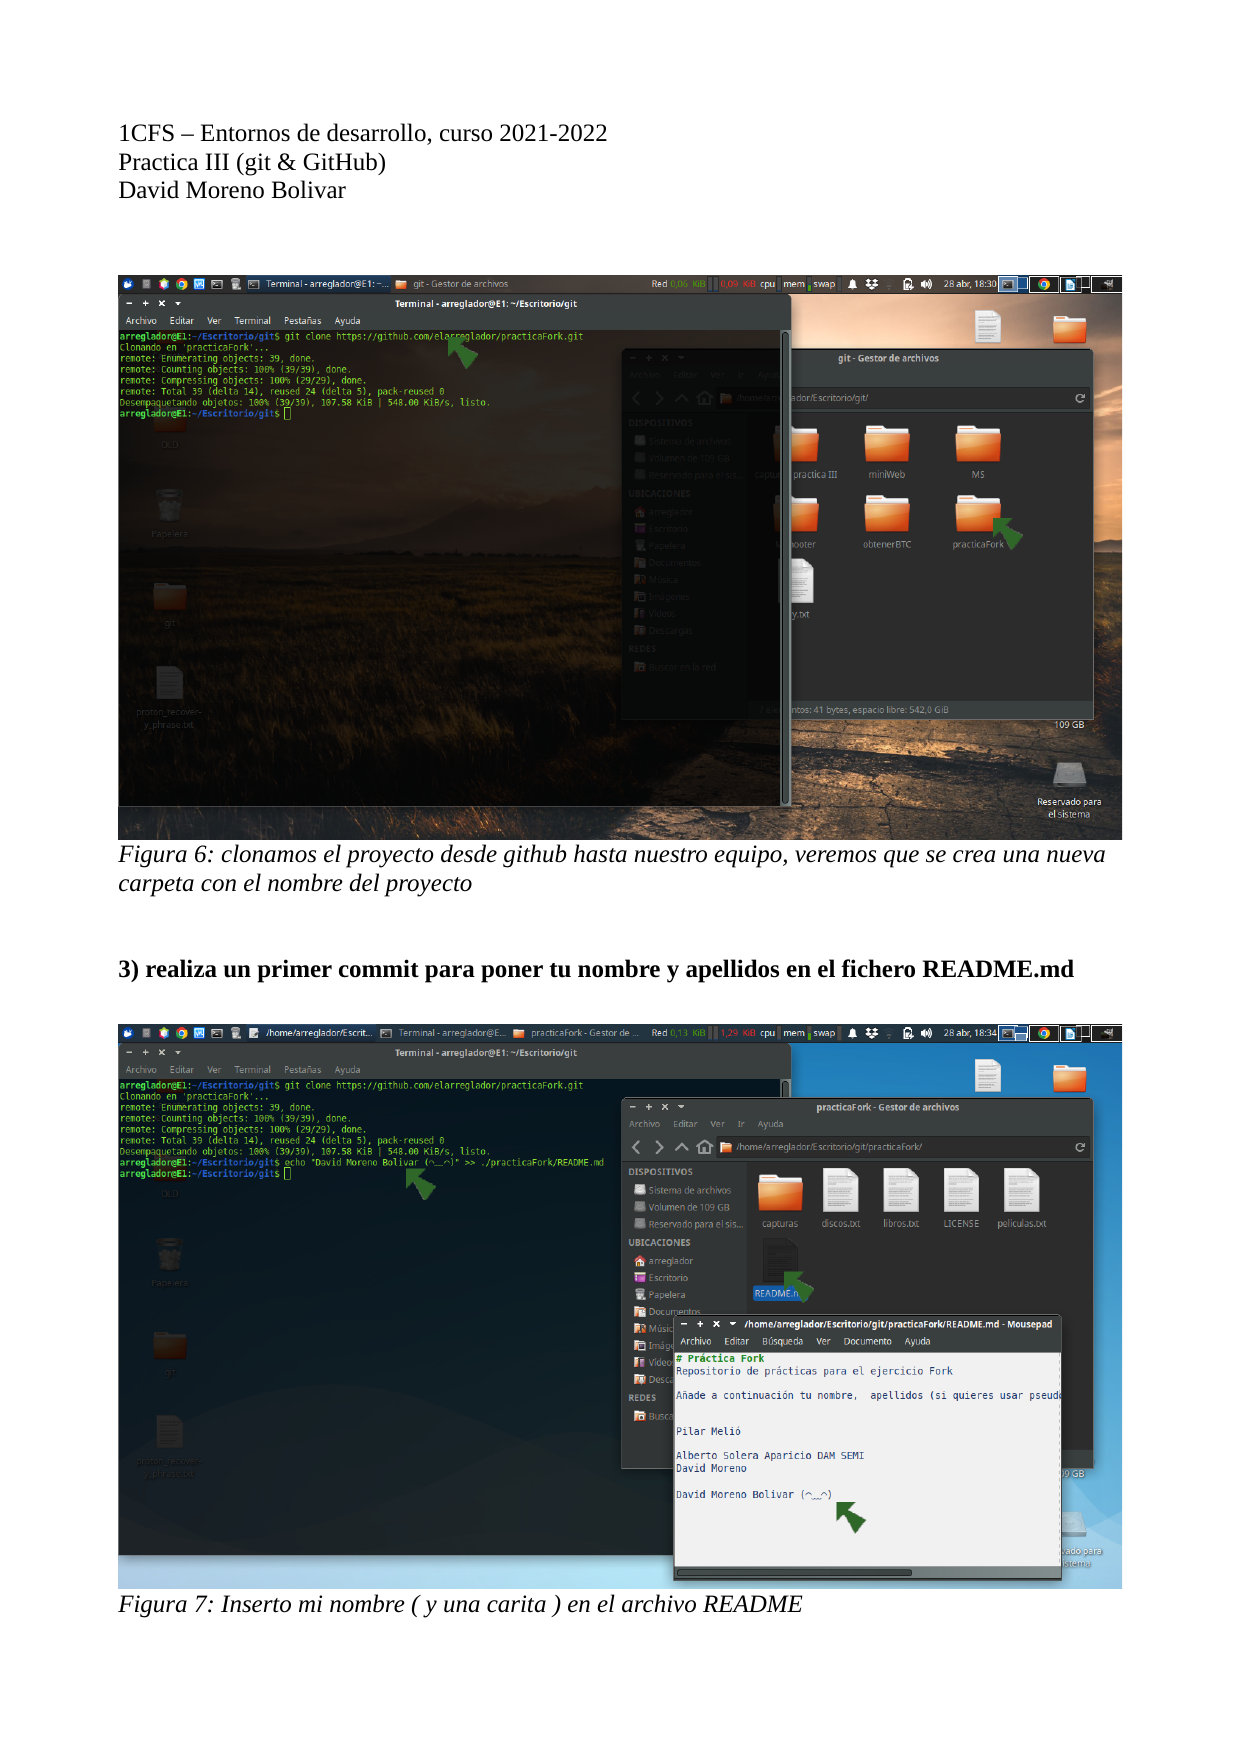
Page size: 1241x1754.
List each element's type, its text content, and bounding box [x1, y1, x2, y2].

text Figura 7: Inserto mi nombre ( y una carita ) en el archivo README [118, 1589, 1122, 1618]
text Figura 6: clonamos el proyecto desde github hasta nuestro equipo, veremos que se crea una nueva carpeta con el nombre del proyecto [118, 840, 1122, 897]
text 3) realiza un primer commit para poner tu nombre y apellidos en el fichero README.md [118, 954, 1122, 983]
picture [118, 1024, 1123, 1589]
picture [118, 275, 1123, 840]
